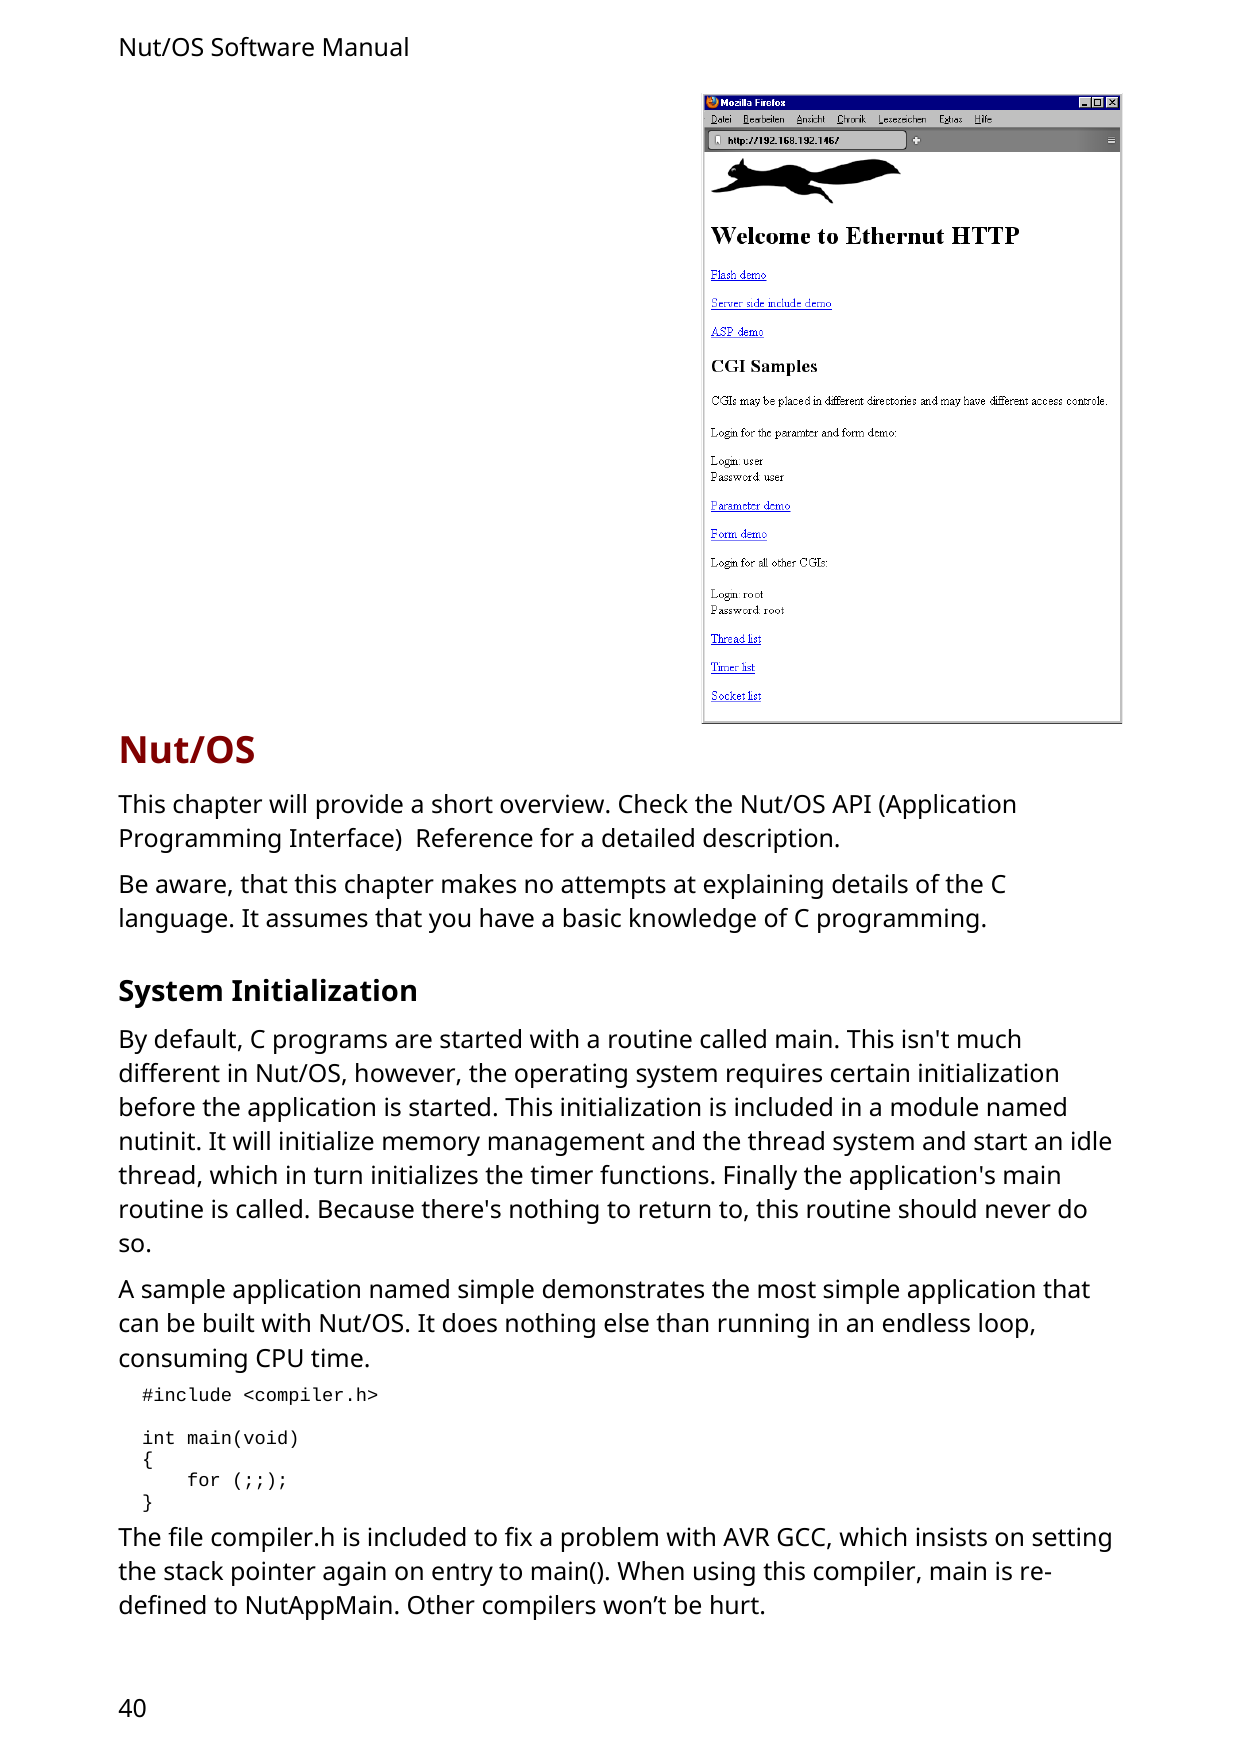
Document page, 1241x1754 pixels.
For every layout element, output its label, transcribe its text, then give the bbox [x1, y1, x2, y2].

text This chapter will provide a short overview. Check the Nut/OS API (Application Programming Interface) Reference for a detailed description. [118, 787, 1122, 855]
text By default, C programs are started with a routine called main. This isn't much different in Nut/OS, however, the operating system requires certain initialization before the application is started. This initialization is included in a module named nutinit. It will initialize memory management and the thread system and start an idle thread, which in turn initializes the timer functions. Finally the application's main routine is called. Because there's nothing to return to, this routine should never do so. [118, 1022, 1122, 1260]
picture [701, 93, 1123, 724]
subtitle System Initialization [118, 970, 1122, 1010]
text #include <compiler.h> int main(void) { for (;;); } [142, 1386, 1122, 1514]
text Be aware, that this chapter makes no attempts at explaining details of the C language. It assumes that you have a basic knowledge of C programming. [118, 867, 1122, 935]
text The file compiler.h is included to fix a problem with AVR GCC, which insists on setting the stack pointer again on entry to main(). When using this compiler, main is re-defined to NutAppMain. Other compilers won’t be hurt. [118, 1519, 1122, 1622]
subtitle Nut/OS [118, 93, 1122, 775]
text A sample application named simple demonstrates the most simple application that can be built with Nut/OS. It does nothing else than running in an endless loop, consuming CPU time. [118, 1272, 1122, 1374]
